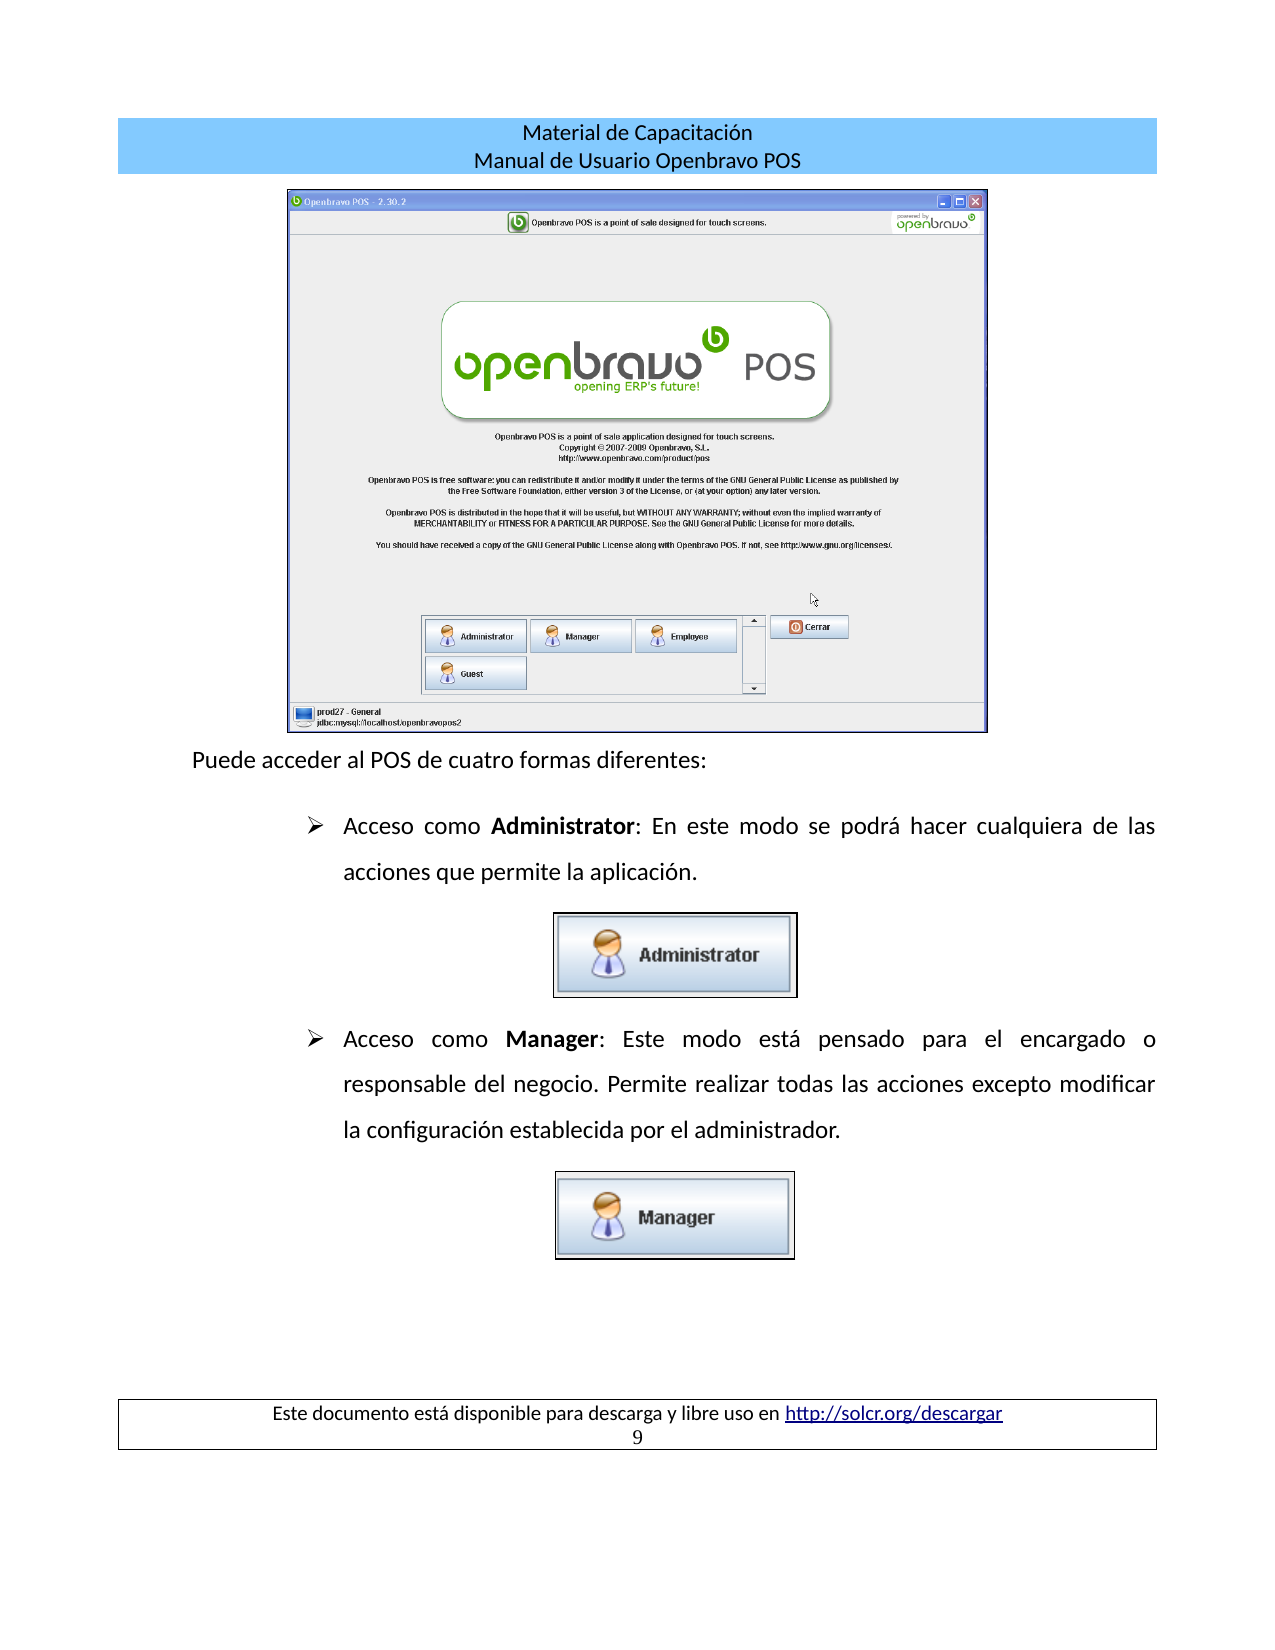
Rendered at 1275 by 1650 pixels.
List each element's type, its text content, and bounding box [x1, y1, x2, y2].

text Puede acceder al POS de cuatro formas diferentes: [118, 744, 1157, 774]
list Acceso como Manager: Este modo está pensado para el encargado o responsable del negocio. Permite realizar todas las acciones excepto modificar la configuración establecida por el administrador. [306, 1023, 1157, 1145]
list Acceso como Administrator: En este modo se podrá hacer cualquiera de las acciones que permite la aplicación. [306, 810, 1157, 887]
